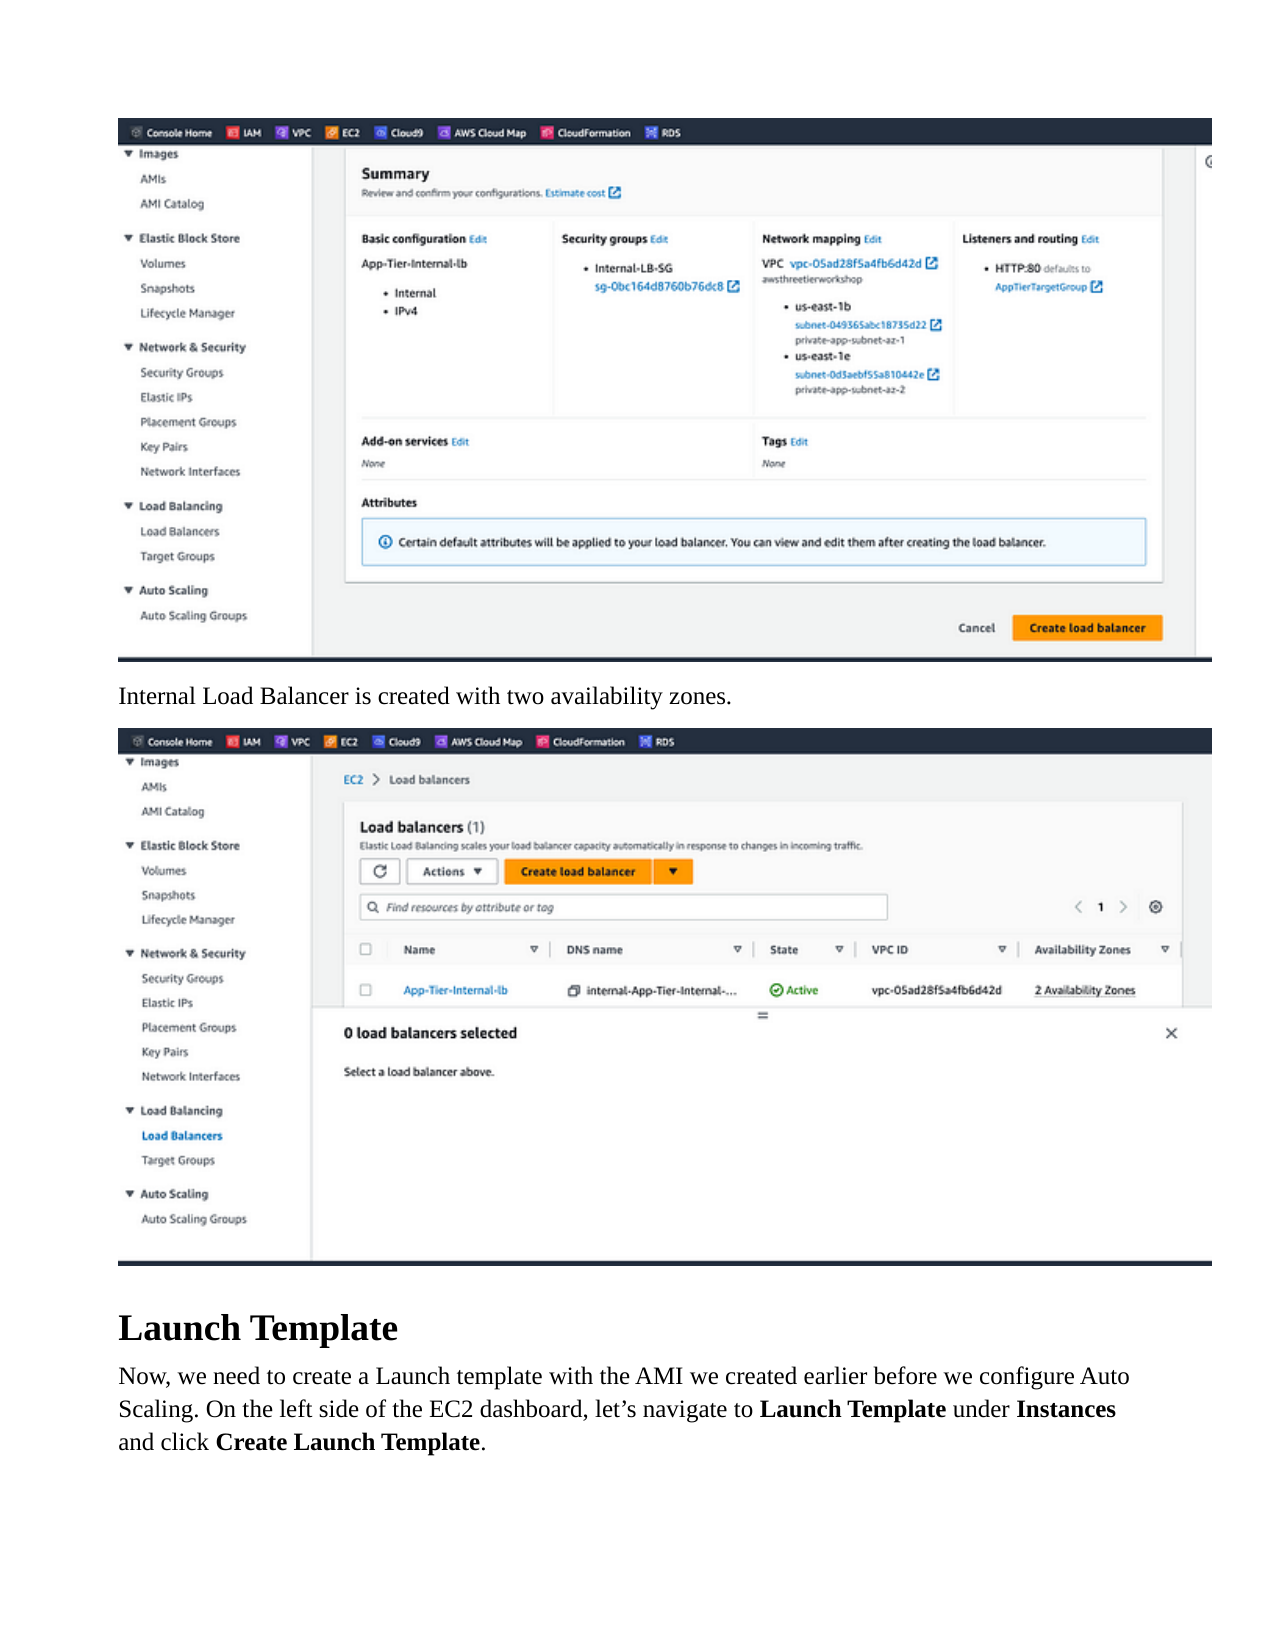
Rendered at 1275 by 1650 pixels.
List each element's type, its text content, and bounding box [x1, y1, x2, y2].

text Internal Load Balancer is created with two availability zones. [118, 681, 1157, 709]
picture [118, 118, 1212, 662]
subtitle Launch Template [118, 1306, 1157, 1349]
picture [118, 728, 1212, 1266]
text Now, we need to create a Launch template with the AMI we created earlier before we configure Auto Scaling. On the left side of the EC2 dashboard, let’s navigate to Launch Template under Instances and click Create Launch Template. [118, 1361, 1157, 1456]
